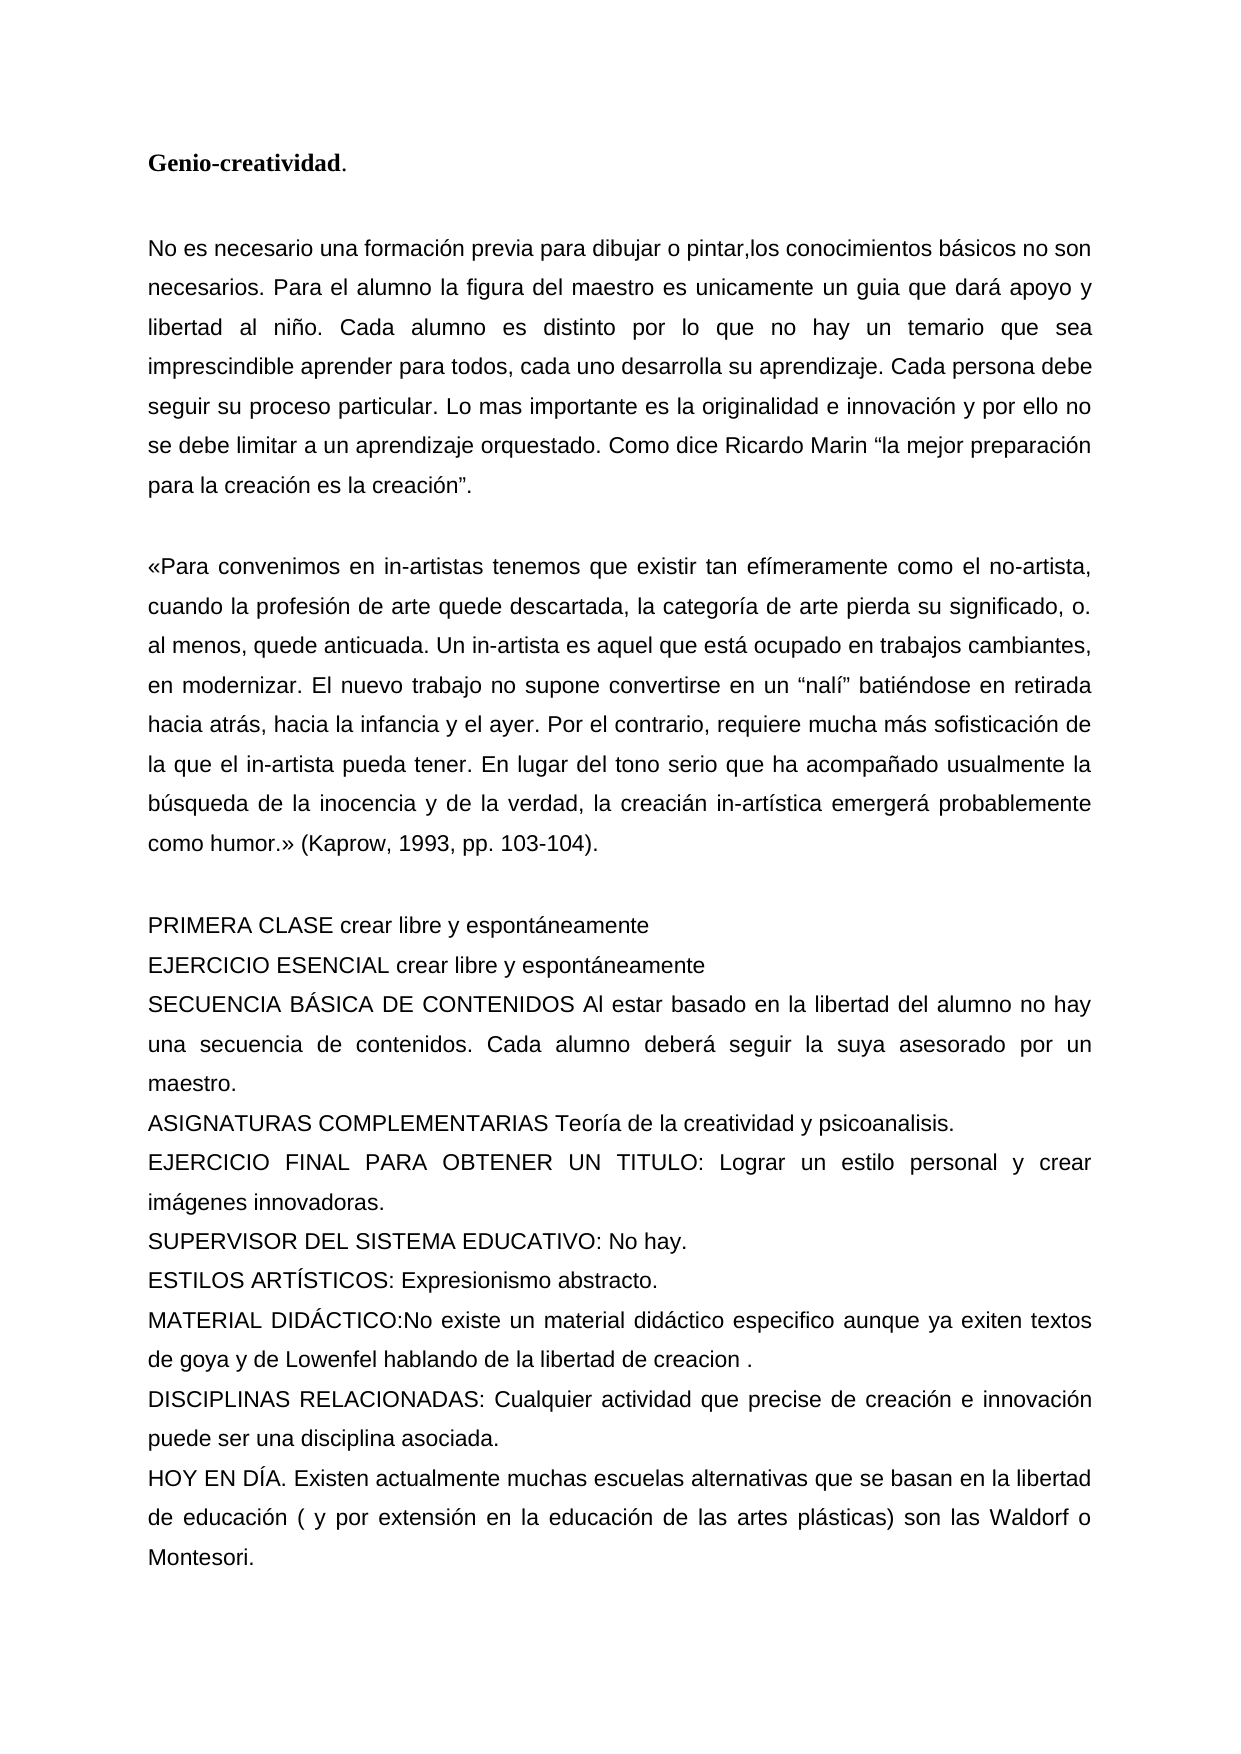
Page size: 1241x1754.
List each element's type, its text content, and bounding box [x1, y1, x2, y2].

text ESTILOS ARTÍSTICOS: Expresionismo abstracto. [148, 1267, 1093, 1294]
text EJERCICIO ESENCIAL crear libre y espontáneamente [148, 952, 1093, 978]
text PRIMERA CLASE crear libre y espontáneamente [148, 912, 1093, 938]
text No es necesario una formación previa para dibujar o pintar,los conocimientos básicos no son necesarios. Para el alumno la figura del maestro es unicamente un guia que dará apoyo y libertad al niño. Cada alumno es distinto por lo que no hay un temario que sea imprescindible aprender para todos, cada uno desarrolla su aprendizaje. Cada persona debe seguir su proceso particular. Lo mas importante es la originalidad e innovación y por ello no se debe limitar a un aprendizaje orquestado. Como dice Ricardo Marin “la mejor preparación para la creación es la creación”. [148, 235, 1093, 498]
text «Para convenimos en in-artistas tenemos que existir tan efímeramente como el no-artista, cuando la profesión de arte quede descartada, la categoría de arte pierda su significado, o. al menos, quede anticuada. Un in-artista es aquel que está ocupado en trabajos cambiantes, en modernizar. El nuevo trabajo no supone convertirse en un “nalí” batiéndose en retirada hacia atrás, hacia la infancia y el ayer. Por el contrario, requiere mucha más sofisticación de la que el in-artista pueda tener. En lugar del tono serio que ha acompañado usualmente la búsqueda de la inocencia y de la verdad, la creacián in-artística emergerá probablemente como humor.» (Kaprow, 1993, pp. 103-104). [148, 553, 1093, 856]
text MATERIAL DIDÁCTICO:No existe un material didáctico especifico aunque ya exiten textos de goya y de Lowenfel hablando de la libertad de creacion . [148, 1307, 1093, 1373]
text HOY EN DÍA. Existen actualmente muchas escuelas alternativas que se basan en la libertad de educación ( y por extensión en la educación de las artes plásticas) son las Waldorf o Montesori. [148, 1465, 1093, 1570]
text SUPERVISOR DEL SISTEMA EDUCATIVO: No hay. [148, 1228, 1093, 1254]
text DISCIPLINAS RELACIONADAS: Cualquier actividad que precise de creación e innovación puede ser una disciplina asociada. [148, 1386, 1093, 1452]
text EJERCICIO FINAL PARA OBTENER UN TITULO: Lograr un estilo personal y crear imágenes innovadoras. [148, 1149, 1093, 1215]
text ASIGNATURAS COMPLEMENTARIAS Teoría de la creatividad y psicoanalisis. [148, 1109, 1093, 1136]
text SECUENCIA BÁSICA DE CONTENIDOS Al estar basado en la libertad del alumno no hay una secuencia de contenidos. Cada alumno deberá seguir la suya asesorado por un maestro. [148, 991, 1093, 1096]
text Genio-creatividad. [148, 148, 1093, 177]
